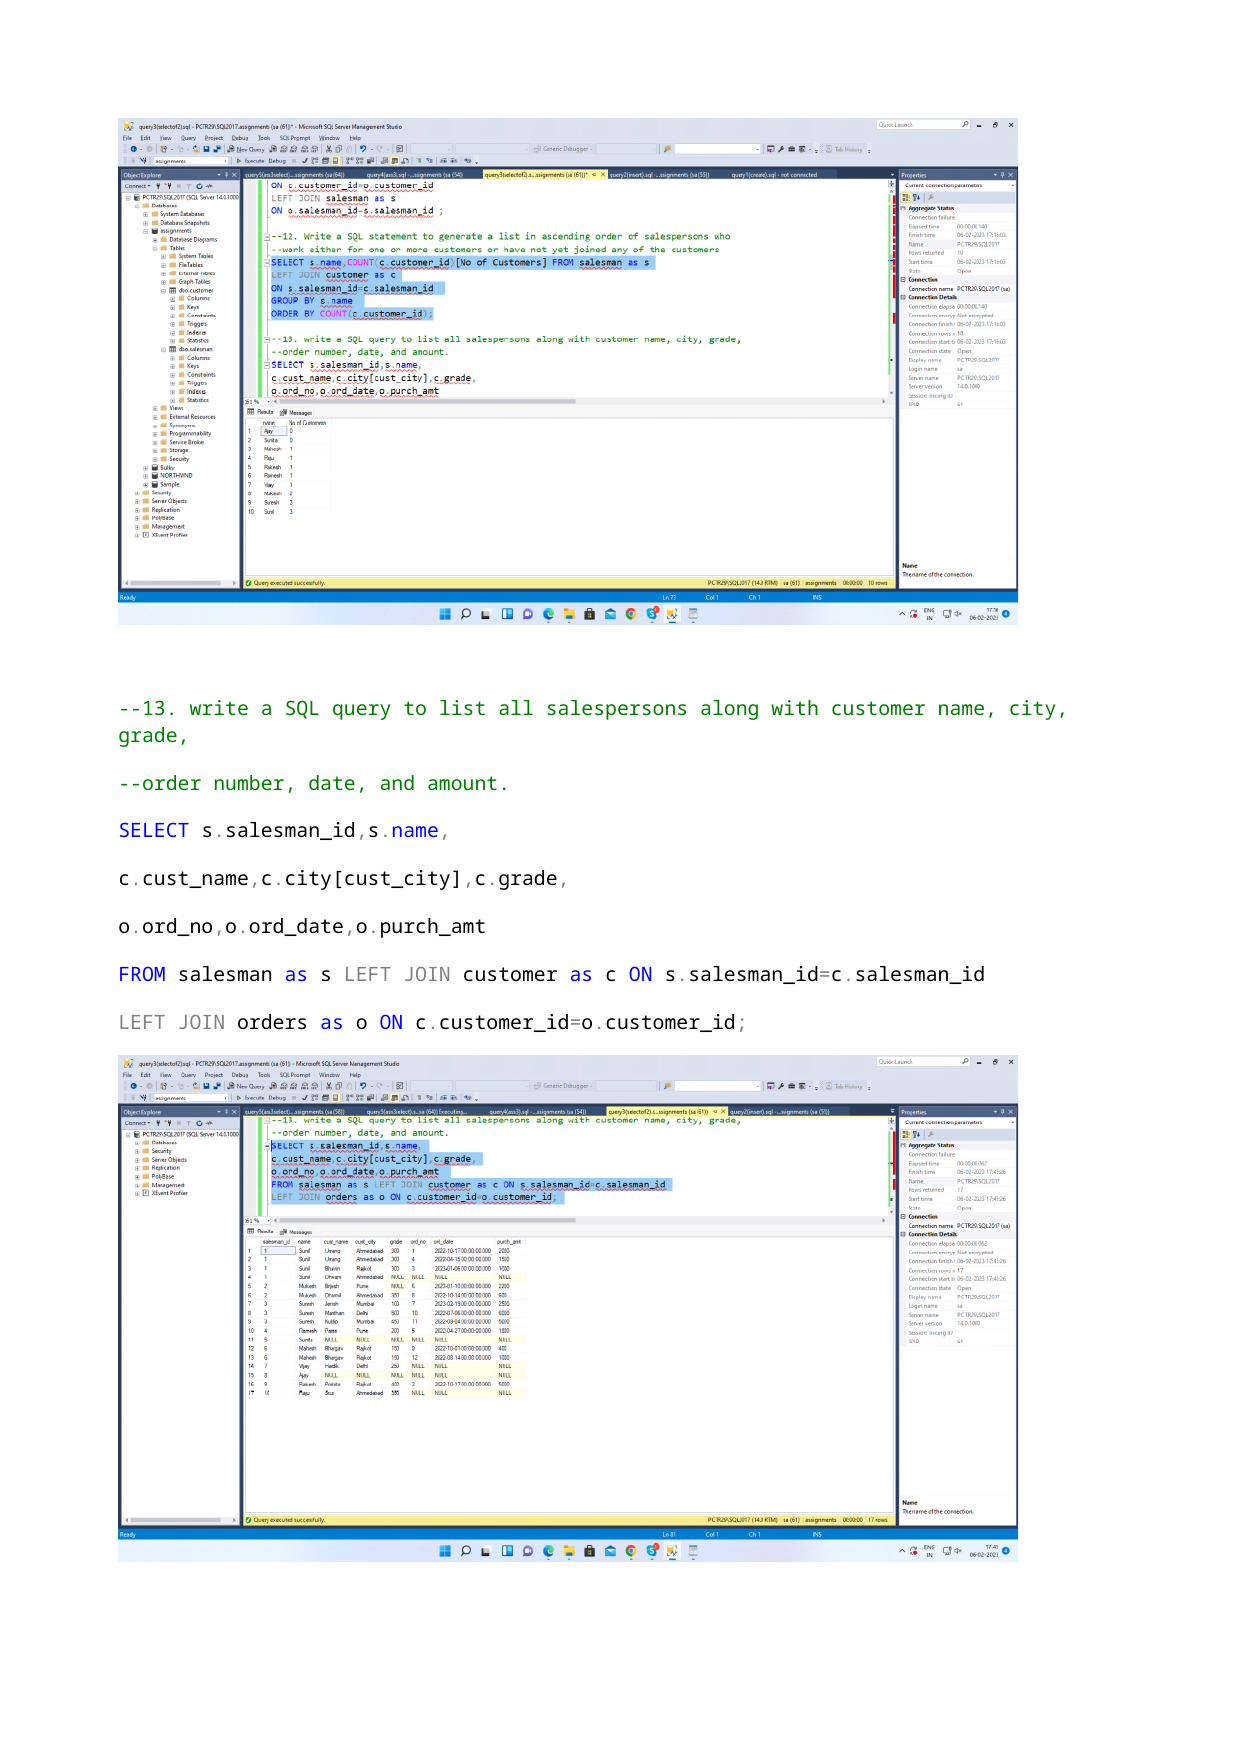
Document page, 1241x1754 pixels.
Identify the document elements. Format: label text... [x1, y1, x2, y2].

text SELECT s.salesman_id,s.name, [118, 817, 1122, 844]
text --13. write a SQL query to list all salespersons along with customer name, city, grade, [118, 694, 1122, 748]
text FROM salesman as s LEFT JOIN customer as c ON s.salesman_id=c.salesman_id [118, 960, 1122, 987]
text c.cust_name,c.city[cust_city],c.grade, [118, 864, 1122, 891]
text LEFT JOIN orders as o ON c.customer_id=o.customer_id; [118, 1008, 1122, 1035]
text o.ord_no,o.ord_date,o.purch_amt [118, 912, 1122, 939]
text --order number, date, and amount. [118, 769, 1122, 796]
